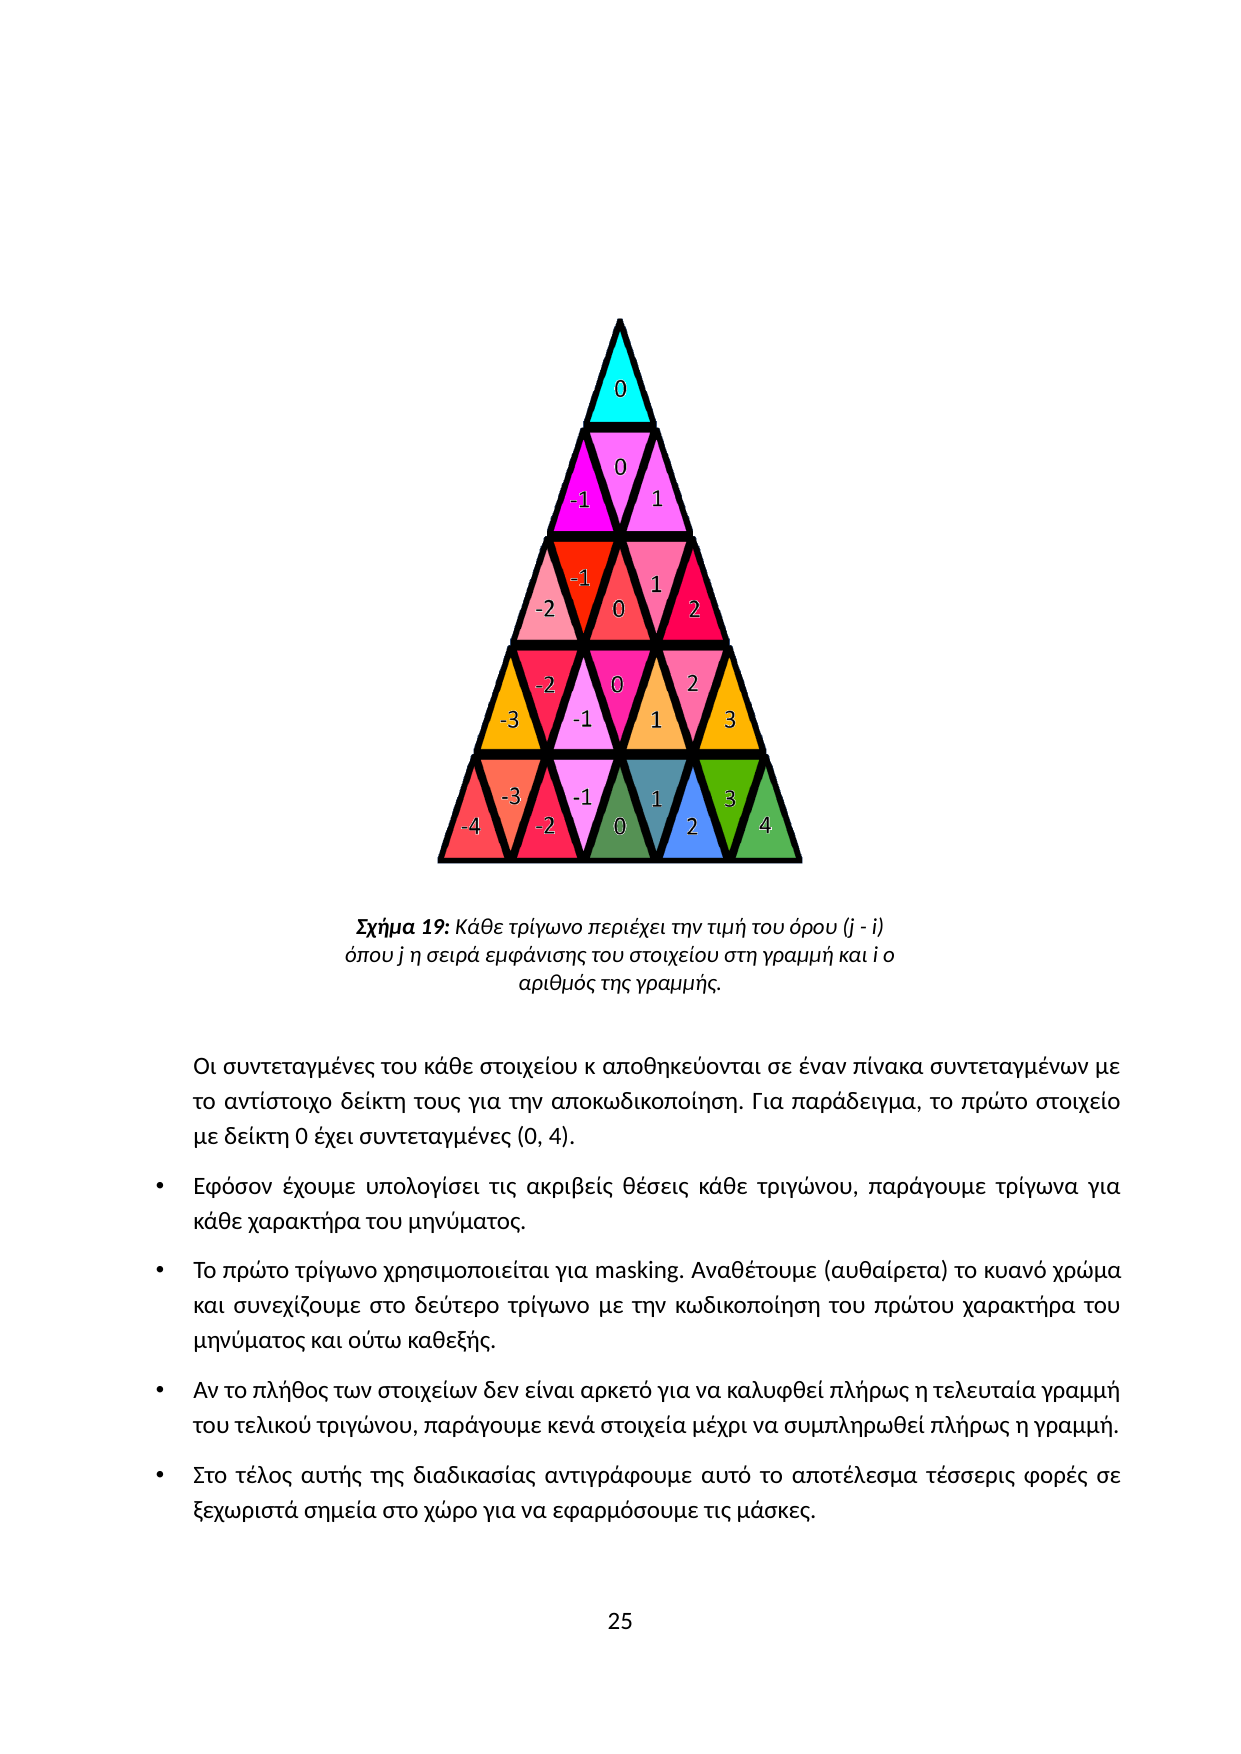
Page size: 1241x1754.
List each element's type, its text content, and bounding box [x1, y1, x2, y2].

picture [332, 279, 908, 913]
list Αν το πλήθος των στοιχείων δεν είναι αρκετό για να καλυφθεί πλήρως η τελευταία γραμμή του τελικού τριγώνου, παράγουμε κενά στοιχεία μέχρι να συμπληρωθεί πλήρως η γραμμή. [156, 1374, 1122, 1440]
list Οι συντεταγμένες του κάθε στοιχείου κ αποθηκεύονται σε έναν πίνακα συντεταγμένων με το αντίστοιχο δείκτη τους για την αποκωδικοποίηση. Για παράδειγμα, το πρώτο στοιχείο με δείκτη 0 έχει συντεταγμένες (0, 4). [156, 1051, 1122, 1151]
list Στο τέλος αυτής της διαδικασίας αντιγράφουμε αυτό το αποτέλεσμα τέσσερις φορές σε ξεχωριστά σημεία στο χώρο για να εφαρμόσουμε τις μάσκες. [156, 1459, 1122, 1524]
text Σχήμα 19: Κάθε τρίγωνο περιέχει την τιμή του όρου (j - i) όπου j η σειρά εμφάνισης του στοιχείου στη γραμμή και i ο αριθμός της γραμμής. [332, 913, 908, 996]
list Εφόσον έχουμε υπολογίσει τις ακριβείς θέσεις κάθε τριγώνου, παράγουμε τρίγωνα για κάθε χαρακτήρα του μηνύματος. [156, 1170, 1122, 1236]
list Το πρώτο τρίγωνο χρησιμοποιείται για masking. Αναθέτουμε (αυθαίρετα) το κυανό χρώμα και συνεχίζουμε στο δεύτερο τρίγωνο με την κωδικοποίηση του πρώτου χαρακτήρα του μηνύματος και ούτω καθεξής. [156, 1255, 1122, 1355]
